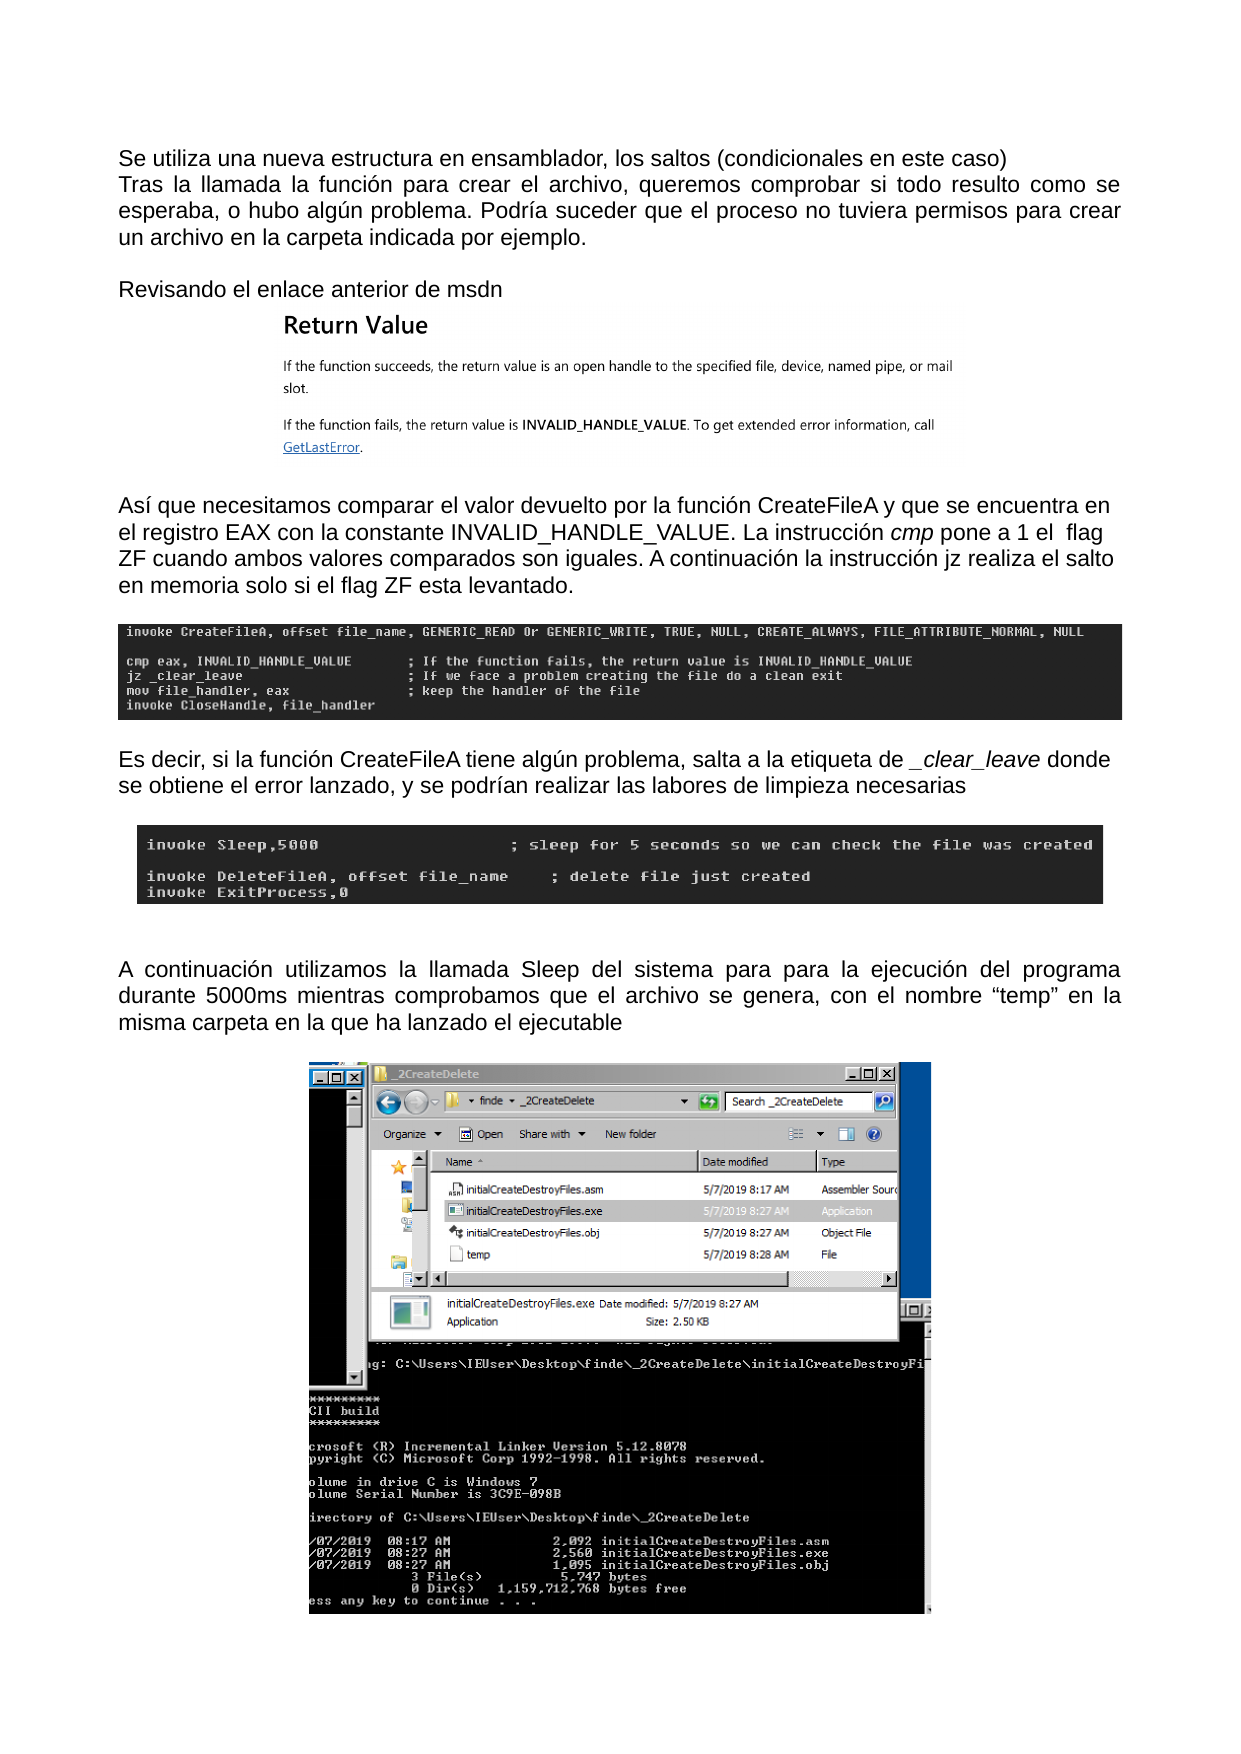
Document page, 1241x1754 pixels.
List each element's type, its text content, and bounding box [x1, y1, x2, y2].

text Es decir, si la función CreateFileA tiene algún problema, salta a la etiqueta de _clear_leave donde se obtiene el error lanzado, y se podrían realizar las labores de limpieza necesarias [118, 746, 1122, 799]
text Así que necesitamos comparar el valor devuelto por la función CreateFileA y que se encuentra en el registro EAX con la constante INVALID_HANDLE_VALUE. La instrucción cmp pone a 1 el flag ZF cuando ambos valores comparados son iguales. A continuación la instrucción jz realiza el salto en memoria solo si el flag ZF esta levantado. [118, 492, 1122, 598]
picture [118, 624, 1123, 720]
text Revisando el enlace anterior de msdn [118, 276, 1122, 303]
picture [274, 302, 967, 467]
picture [309, 1062, 932, 1614]
text A continuación utilizamos la llamada Sleep del sistema para para la ejecución del programa durante 5000ms mientras comprobamos que el archivo se genera, con el nombre “temp” en la misma carpeta en la que ha lanzado el ejecutable [118, 956, 1122, 1035]
picture [137, 825, 1104, 904]
text Tras la llamada la función para crear el archivo, queremos comprobar si todo resulto como se esperaba, o hubo algún problema. Podría suceder que el proceso no tuviera permisos para crear un archivo en la carpeta indicada por ejemplo. [118, 171, 1122, 250]
text Se utiliza una nueva estructura en ensamblador, los saltos (condicionales en este caso) [118, 144, 1122, 171]
